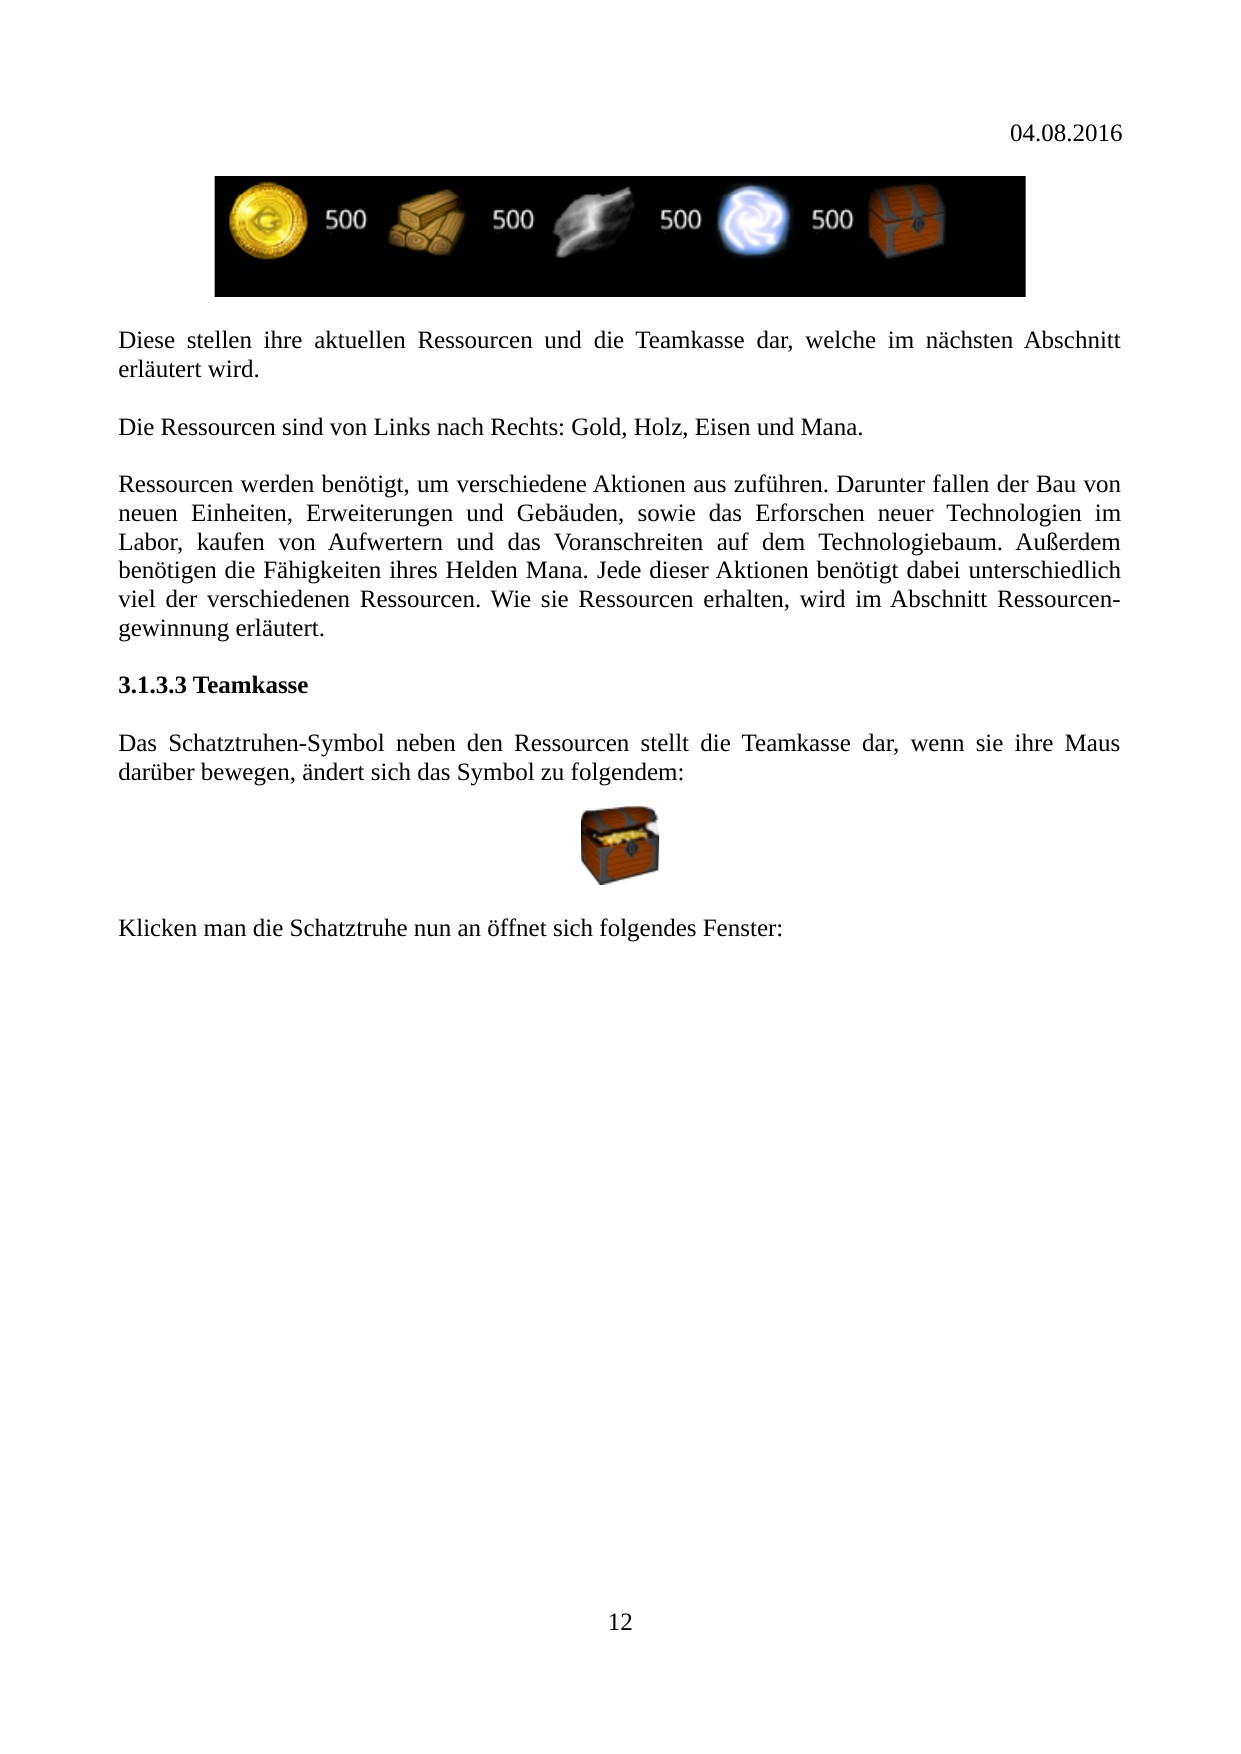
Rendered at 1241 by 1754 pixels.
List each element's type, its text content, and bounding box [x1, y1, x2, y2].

text Diese stellen ihre aktuellen Ressourcen und die Teamkasse dar, welche im nächsten Abschnitt erläutert wird. [118, 325, 1122, 383]
text 3.1.3.3 Teamkasse [118, 670, 1122, 699]
text Ressourcen werden benötigt, um verschiedene Aktionen aus zuführen. Darunter fallen der Bau von neuen Einheiten, Erweiterungen und Gebäuden, sowie das Erforschen neuer Technologien im Labor, kaufen von Aufwertern und das Voranschreiten auf dem Technologiebaum. Außerdem benötigen die Fähigkeiten ihres Helden Mana. Jede dieser Aktionen benötigt dabei unterschiedlich viel der verschiedenen Ressourcen. Wie sie Ressourcen erhalten, wird im Abschnitt Ressourcen-gewinnung erläutert. [118, 469, 1122, 642]
picture [581, 806, 660, 885]
text Das Schatztruhen-Symbol neben den Ressourcen stellt die Teamkasse dar, wenn sie ihre Maus darüber bewegen, ändert sich das Symbol zu folgendem: [118, 728, 1122, 785]
text Klicken man die Schatztruhe nun an öffnet sich folgendes Fenster: [118, 913, 1122, 942]
text Die Ressourcen sind von Links nach Rechts: Gold, Holz, Eisen und Mana. [118, 412, 1122, 440]
picture [214, 176, 1026, 297]
